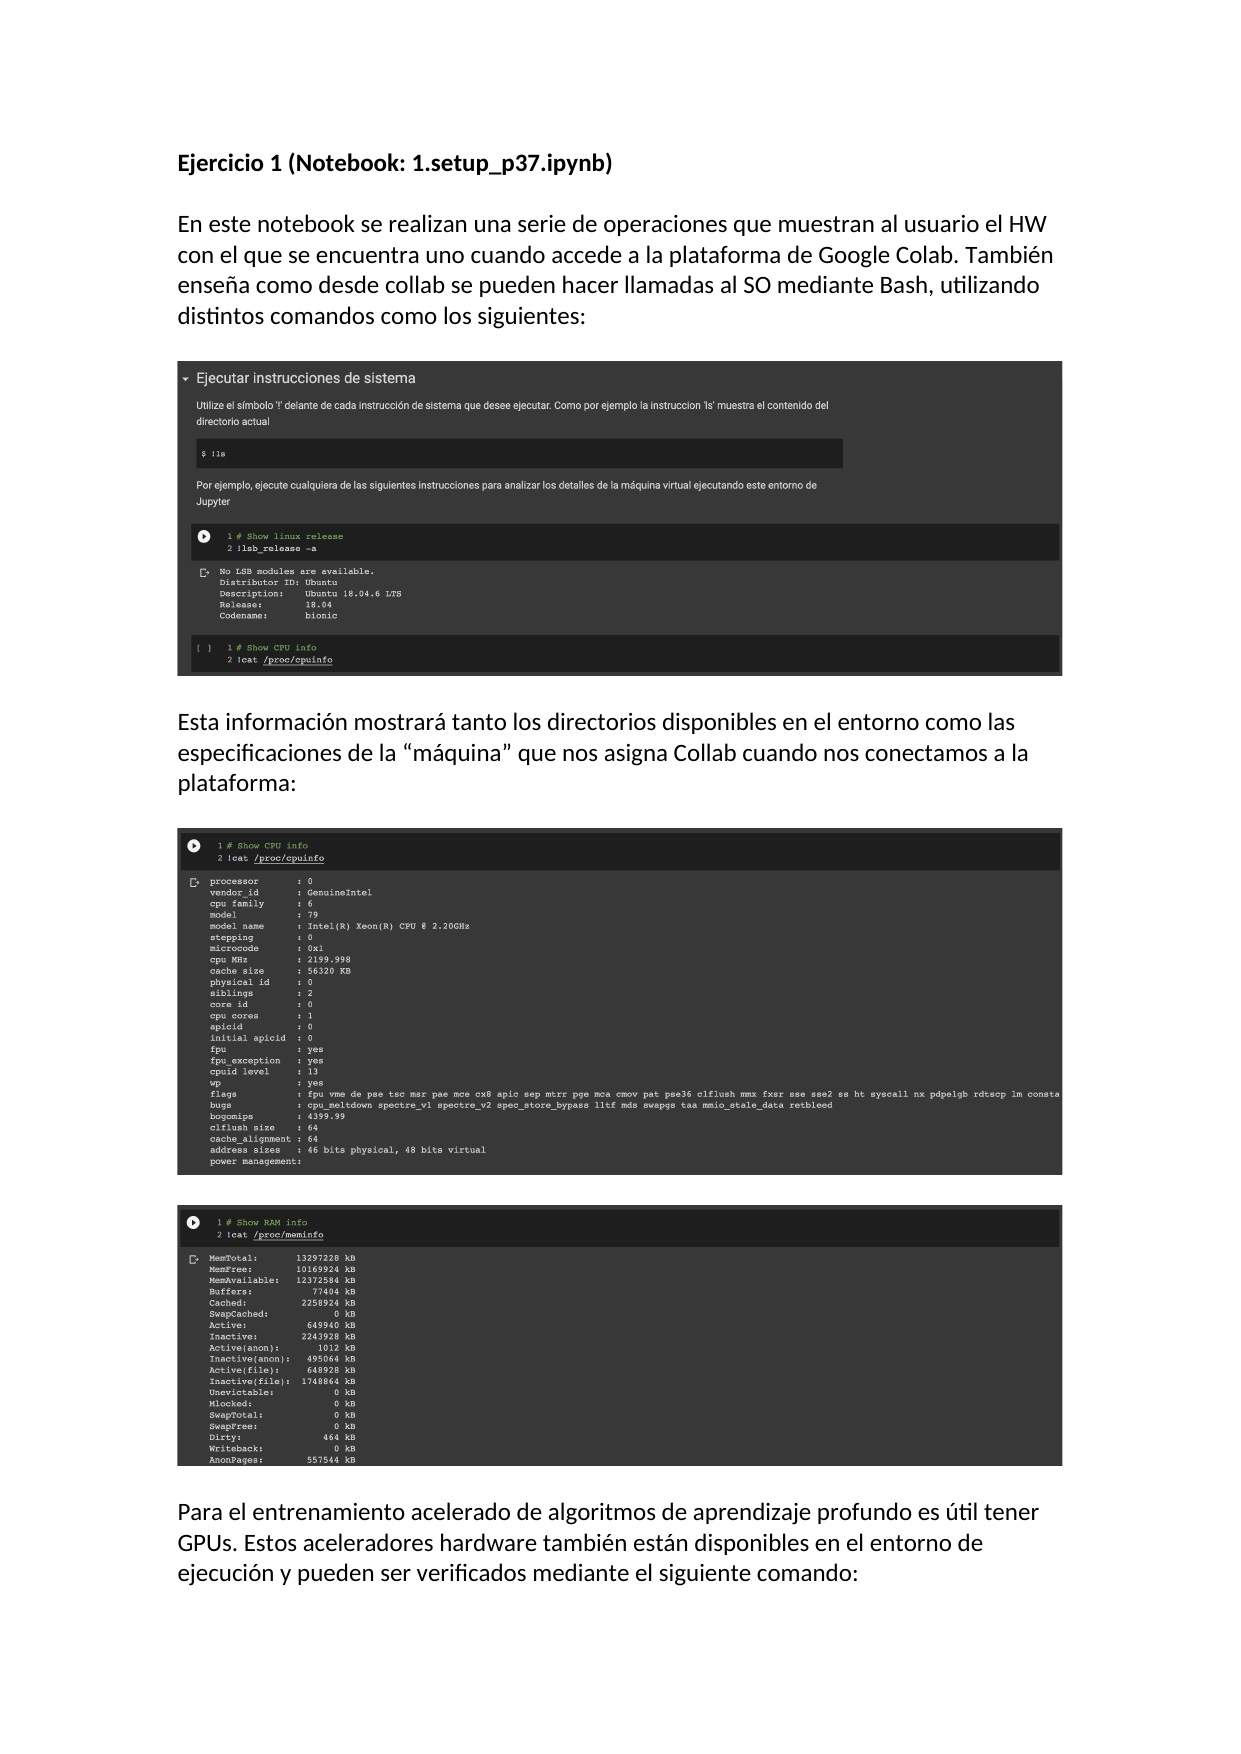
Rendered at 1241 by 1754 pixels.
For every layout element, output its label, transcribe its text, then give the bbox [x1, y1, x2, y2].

picture [177, 361, 1063, 676]
text En este notebook se realizan una serie de operaciones que muestran al usuario el HW con el que se encuentra uno cuando accede a la plataforma de Google Colab. También enseña como desde collab se pueden hacer llamadas al SO mediante Bash, utilizando distintos comandos como los siguientes: [177, 209, 1063, 331]
picture [177, 828, 1063, 1175]
text Esta información mostrará tanto los directorios disponibles en el entorno como las especificaciones de la “máquina” que nos asigna Collab cuando nos conectamos a la plataforma: [177, 707, 1063, 798]
text Ejercicio 1 (Notebook: 1.setup_p37.ipynb) [177, 148, 1063, 178]
picture [177, 1205, 1063, 1466]
text Para el entrenamiento acelerado de algoritmos de aprendizaje profundo es útil tener GPUs. Estos aceleradores hardware también están disponibles en el entorno de ejecución y pueden ser verificados mediante el siguiente comando: [177, 1496, 1063, 1588]
